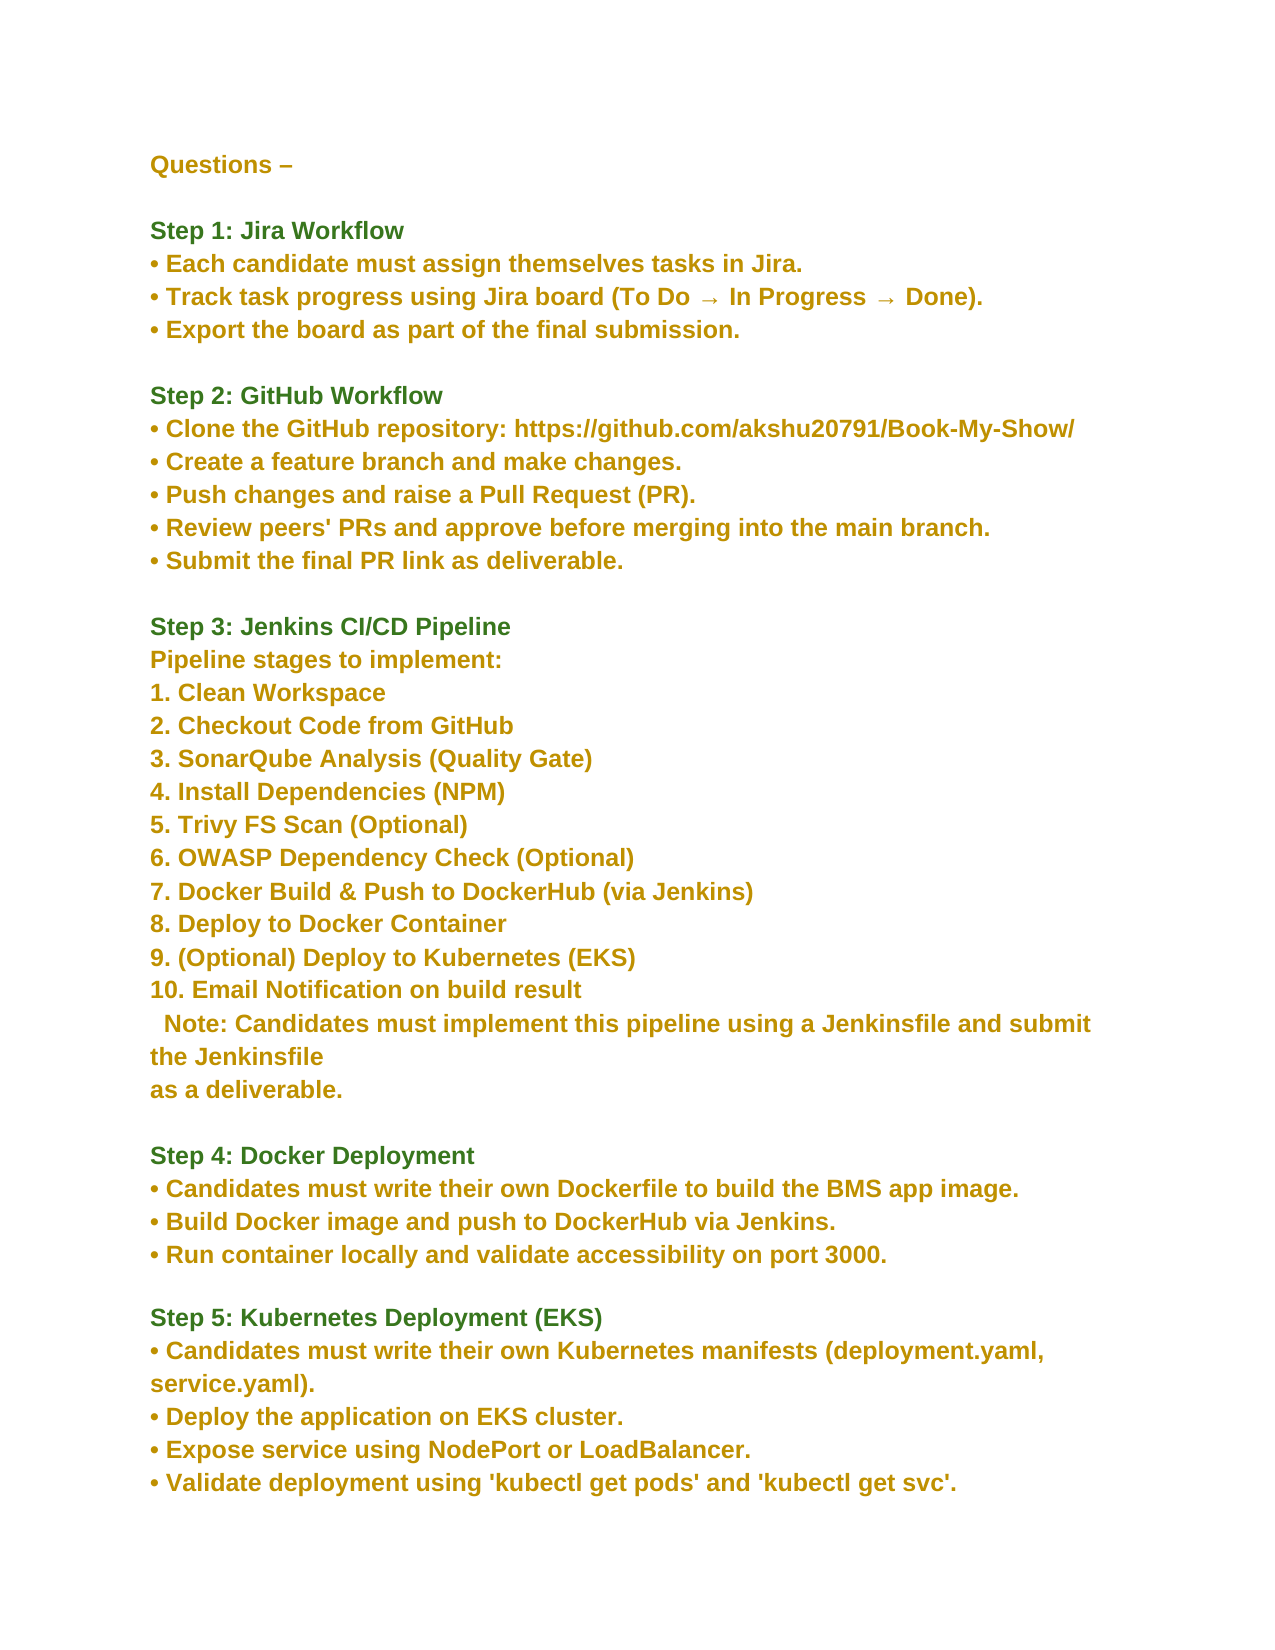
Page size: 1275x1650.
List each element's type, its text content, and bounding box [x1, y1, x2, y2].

text • Validate deployment using 'kubectl get pods' and 'kubectl get svc'. [150, 1468, 1125, 1497]
text • Deploy the application on EKS cluster. [150, 1402, 1125, 1431]
text • Create a feature branch and make changes. [150, 447, 1125, 476]
text • Push changes and raise a Pull Request (PR). [150, 480, 1125, 509]
text Step 1: Jira Workflow [150, 216, 1125, 245]
text • Review peers' PRs and approve before merging into the main branch. [150, 513, 1125, 542]
text Questions – [150, 150, 1125, 179]
text 2. Checkout Code from GitHub [150, 711, 1125, 740]
text 3. SonarQube Analysis (Quality Gate) [150, 744, 1125, 773]
text • Submit the final PR link as deliverable. [150, 546, 1125, 575]
text as a deliverable. [150, 1074, 1125, 1103]
text 9. (Optional) Deploy to Kubernetes (EKS) [150, 942, 1125, 971]
text • Run container locally and validate accessibility on port 3000. [150, 1240, 1125, 1268]
text Note: Candidates must implement this pipeline using a Jenkinsfile and submit the Jenkinsfile [150, 1008, 1125, 1070]
text 1. Clean Workspace [150, 678, 1125, 707]
text Pipeline stages to implement: [150, 645, 1125, 674]
text • Clone the GitHub repository: https://github.com/akshu20791/Book-My-Show/ [150, 414, 1125, 443]
text 8. Deploy to Docker Container [150, 909, 1125, 938]
text Step 4: Docker Deployment [150, 1141, 1125, 1169]
text • Track task progress using Jira board (To Do → In Progress → Done). [150, 282, 1125, 311]
text Step 5: Kubernetes Deployment (EKS) [150, 1303, 1125, 1332]
text • Expose service using NodePort or LoadBalancer. [150, 1435, 1125, 1464]
text Step 2: GitHub Workflow [150, 381, 1125, 410]
text • Export the board as part of the final submission. [150, 315, 1125, 344]
text 6. OWASP Dependency Check (Optional) [150, 843, 1125, 872]
text 5. Trivy FS Scan (Optional) [150, 810, 1125, 839]
text Step 3: Jenkins CI/CD Pipeline [150, 612, 1125, 641]
text 4. Install Dependencies (NPM) [150, 777, 1125, 806]
text 7. Docker Build & Push to DockerHub (via Jenkins) [150, 876, 1125, 905]
text • Build Docker image and push to DockerHub via Jenkins. [150, 1207, 1125, 1235]
text • Each candidate must assign themselves tasks in Jira. [150, 249, 1125, 278]
text 10. Email Notification on build result [150, 976, 1125, 1004]
text • Candidates must write their own Dockerfile to build the BMS app image. [150, 1174, 1125, 1202]
text • Candidates must write their own Kubernetes manifests (deployment.yaml, service.yaml). [150, 1336, 1125, 1398]
